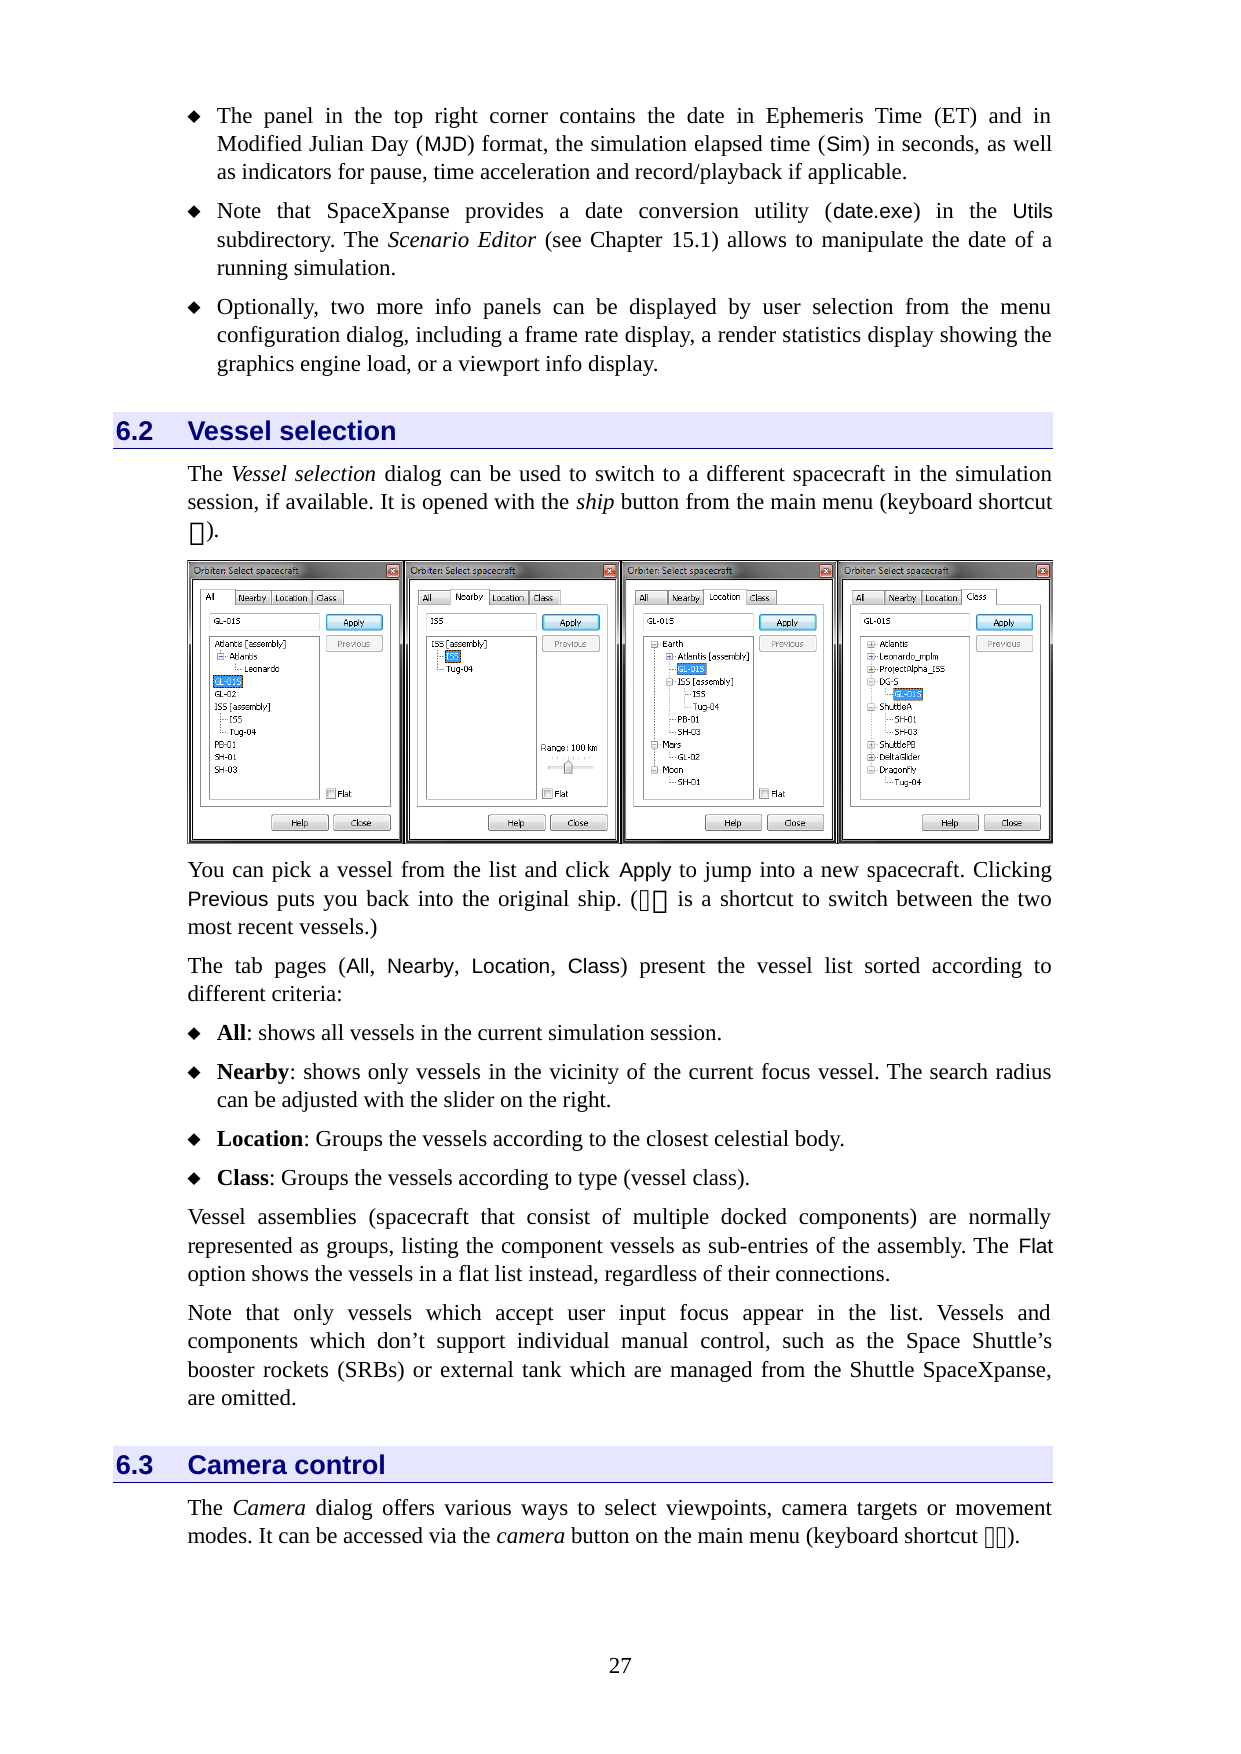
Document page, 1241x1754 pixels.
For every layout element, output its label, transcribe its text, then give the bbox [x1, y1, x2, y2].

text The tab pages (All, Nearby, Location, Class) present the vessel list sorted according to different criteria: [187, 951, 1053, 1007]
list Optionally, two more info panels can be displayed by user selection from the menu configuration dialog, including a frame rate display, a render statistics display showing the graphics engine load, or a viewport info display. [187, 292, 1053, 377]
text [187, 554, 1053, 560]
list Location: Groups the vessels according to the closest celestial body. [187, 1124, 1053, 1152]
list Note that SpaceXpanse provides a date conversion utility (date.exe) in the Utils subdirectory. The Scenario Editor (see Chapter 15.1) allows to manipulate the date of a running simulation. [187, 196, 1053, 281]
list Class: Groups the vessels according to type (vessel class). [187, 1163, 1053, 1191]
picture [187, 560, 1053, 844]
list All: shows all vessels in the current simulation session. [187, 1018, 1053, 1046]
text You can pick a vessel from the list and click Apply to jump into a new spacecraft. Clicking Previous puts you back into the original ship. ( is a shortcut to switch between the two most recent vessels.) [187, 844, 1053, 940]
list The panel in the top right corner contains the date in Ephemeris Time (ET) and in Modified Julian Day (MJD) format, the simulation elapsed time (Sim) in seconds, as well as indicators for pause, time acceleration and record/playback if applicable. [187, 100, 1053, 185]
subtitle Camera control [113, 1446, 1053, 1482]
subtitle Vessel selection [113, 412, 1053, 448]
text The Vessel selection dialog can be used to switch to a different spacecraft in the simulation session, if available. It is opened with the ship button from the main menu (keyboard shortcut ). [187, 459, 1053, 544]
list Nearby: shows only vessels in the vicinity of the current focus vessel. The search radius can be adjusted with the slider on the right. [187, 1057, 1053, 1113]
text Note that only vessels which accept user input focus appear in the list. Vessels and components which don’t support individual manual control, such as the Space Shuttle’s booster rockets (SRBs) or external tank which are managed from the Shuttle SpaceXpanse, are omitted. [187, 1298, 1053, 1411]
text Vessel assemblies (spacecraft that consist of multiple docked components) are normally represented as groups, listing the component vessels as sub-entries of the assembly. The Flat option shows the vessels in a flat list instead, regardless of their connections. [187, 1202, 1053, 1287]
text The Camera dialog offers various ways to select viewpoints, camera targets or movement modes. It can be accessed via the camera button on the main menu (keyboard shortcut ). [187, 1493, 1053, 1550]
